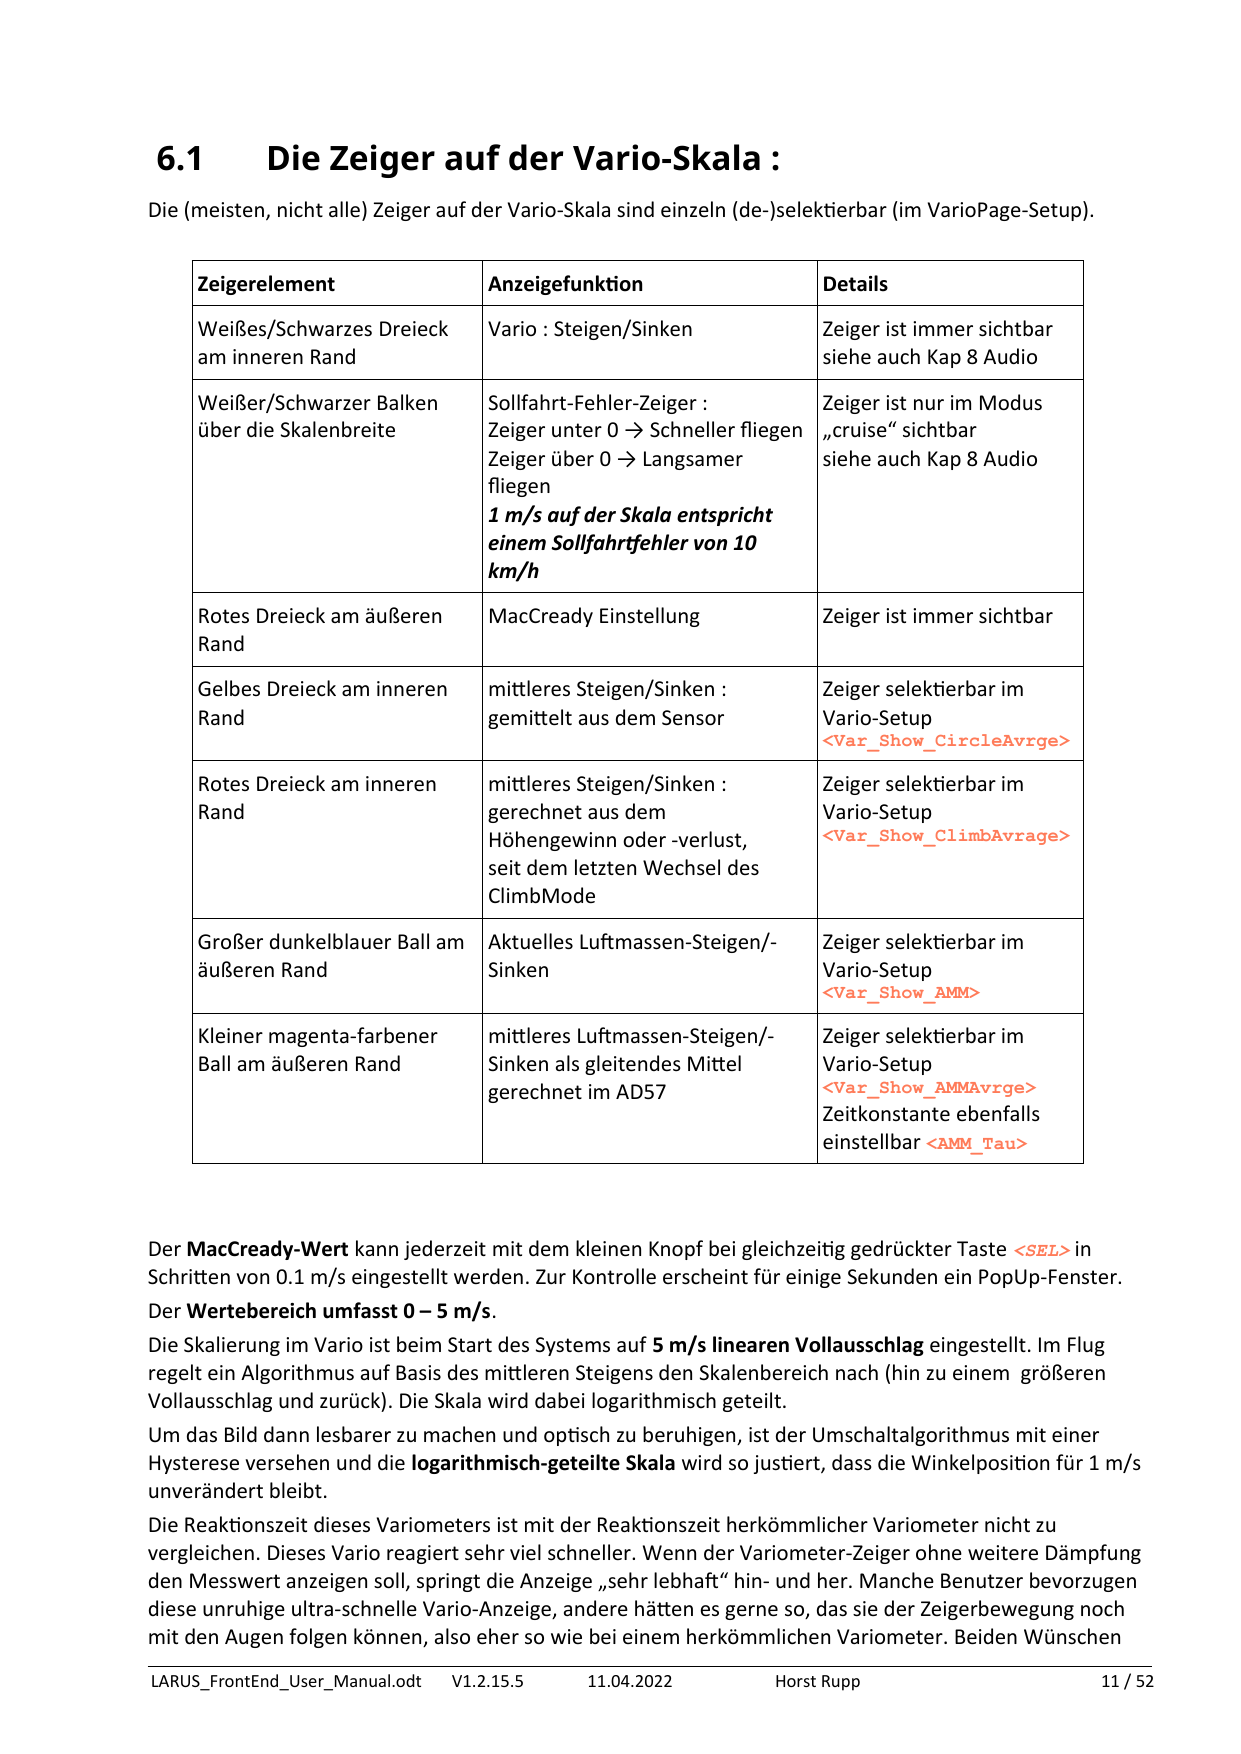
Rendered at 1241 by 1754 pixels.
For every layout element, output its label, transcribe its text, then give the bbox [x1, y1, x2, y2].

table_cell Vario : Steigen/Sinken [483, 306, 817, 379]
table_cell mittleres Steigen/Sinken : gemittelt aus dem Sensor [483, 667, 817, 760]
table_cell Zeiger ist immer sichtbar siehe auch Kap 8 Audio [818, 306, 1083, 379]
table_cell Zeiger selektierbar im Vario-Setup <Var_Show_AMMAvrge> Zeitkonstante ebenfalls einstellbar <AMM_Tau> [818, 1014, 1083, 1163]
table_header Details [818, 261, 1083, 305]
table_header Anzeigefunktion [483, 261, 817, 305]
table_cell Zeiger selektierbar im Vario-Setup <Var_Show_ClimbAvrage> [818, 761, 1083, 918]
table_cell MacCready Einstellung [483, 593, 817, 666]
text Der Wertebereich umfasst 0 – 5 m/s. [148, 1296, 1152, 1324]
text Die (meisten, nicht alle) Zeiger auf der Vario-Skala sind einzeln (de-)selektierbar (im VarioPage-Setup). [148, 195, 1152, 223]
text Der MacCready-Wert kann jederzeit mit dem kleinen Knopf bei gleichzeitig gedrückter Taste <SEL> in Schritten von 0.1 m/s eingestellt werden. Zur Kontrolle erscheint für einige Sekunden ein PopUp-Fenster. [148, 1234, 1152, 1290]
table_cell Weißer/Schwarzer Balken über die Skalenbreite [193, 380, 482, 592]
subtitle Die Zeiger auf der Vario-Skala : [148, 134, 1152, 180]
table_cell Großer dunkelblauer Ball am äußeren Rand [193, 919, 482, 1013]
table_cell Rotes Dreieck am inneren Rand [193, 761, 482, 918]
table_cell Zeiger selektierbar im Vario-Setup <Var_Show_CircleAvrge> [818, 667, 1083, 760]
table_cell mittleres Steigen/Sinken : gerechnet aus dem Höhengewinn oder -verlust, seit dem letzten Wechsel des ClimbMode [483, 761, 817, 918]
table_header Zeigerelement [193, 261, 482, 305]
table_cell Zeiger ist immer sichtbar [818, 593, 1083, 666]
text Die Skalierung im Vario ist beim Start des Systems auf 5 m/s linearen Vollausschlag eingestellt. Im Flug regelt ein Algorithmus auf Basis des mittleren Steigens den Skalenbereich nach (hin zu einem größeren Vollausschlag und zurück). Die Skala wird dabei logarithmisch geteilt. [148, 1330, 1152, 1414]
table_cell Sollfahrt-Fehler-Zeiger : Zeiger unter 0 → Schneller fliegen Zeiger über 0 → Langsamer fliegen 1 m/s auf der Skala entspricht einem Sollfahrtfehler von 10 km/h [483, 380, 817, 592]
table_cell Weißes/Schwarzes Dreieck am inneren Rand [193, 306, 482, 379]
table_cell Kleiner magenta-farbener Ball am äußeren Rand [193, 1014, 482, 1163]
text Um das Bild dann lesbarer zu machen und optisch zu beruhigen, ist der Umschaltalgorithmus mit einer Hysterese versehen und die logarithmisch-geteilte Skala wird so justiert, dass die Winkelposition für 1 m/s unverändert bleibt. [148, 1420, 1152, 1504]
table_cell mittleres Luftmassen-Steigen/-Sinken als gleitendes Mittel gerechnet im AD57 [483, 1014, 817, 1163]
table_cell Aktuelles Luftmassen-Steigen/-Sinken [483, 919, 817, 1013]
table_cell Rotes Dreieck am äußeren Rand [193, 593, 482, 666]
table_cell Zeiger selektierbar im Vario-Setup <Var_Show_AMM> [818, 919, 1083, 1013]
table_cell Zeiger ist nur im Modus „cruise“ sichtbar siehe auch Kap 8 Audio [818, 380, 1083, 592]
table_cell Gelbes Dreieck am inneren Rand [193, 667, 482, 760]
text Die Reaktionszeit dieses Variometers ist mit der Reaktionszeit herkömmlicher Variometer nicht zu vergleichen. Dieses Vario reagiert sehr viel schneller. Wenn der Variometer-Zeiger ohne weitere Dämpfung den Messwert anzeigen soll, springt die Anzeige „sehr lebhaft“ hin- und her. Manche Benutzer bevorzugen diese unruhige ultra-schnelle Vario-Anzeige, andere hätten es gerne so, das sie der Zeigerbewegung noch mit den Augen folgen können, also eher so wie bei einem herkömmlichen Variometer. Beiden Wünschen [148, 1510, 1152, 1650]
